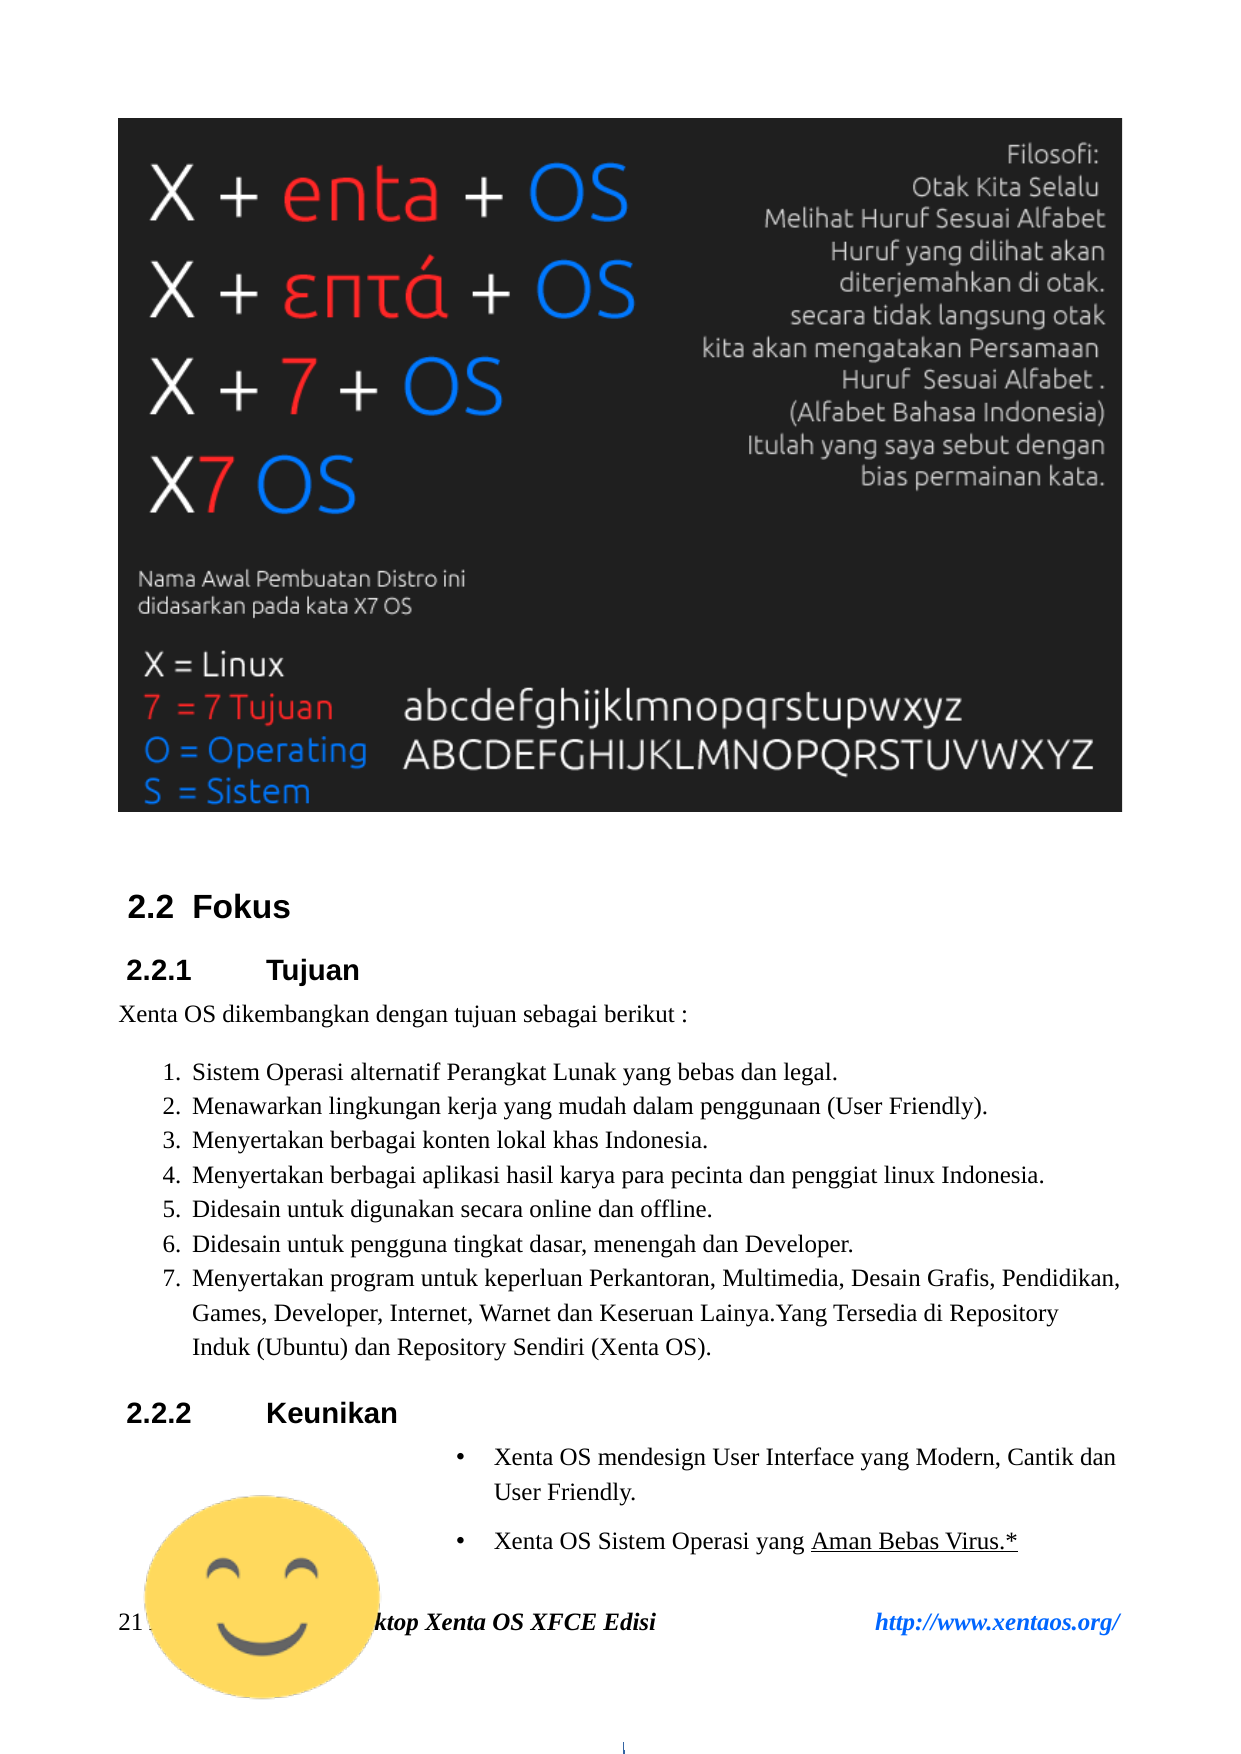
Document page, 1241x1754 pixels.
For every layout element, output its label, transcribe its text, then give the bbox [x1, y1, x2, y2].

list Menyertakan berbagai aplikasi hasil karya para pecinta dan penggiat linux Indonesia. [162, 1160, 1122, 1189]
list Sistem Operasi alternatif Perangkat Lunak yang bebas dan legal. [162, 1057, 1122, 1085]
list Didesain untuk digunakan secara online dan offline. [162, 1194, 1122, 1223]
list Xenta OS mendesign User Interface yang Modern, Cantik dan User Friendly. [419, 1442, 1122, 1506]
subtitle Fokus [118, 887, 1122, 926]
subtitle Tujuan [118, 953, 1122, 987]
list Menawarkan lingkungan kerja yang mudah dalam penggunaan (User Friendly). [162, 1091, 1122, 1120]
list Didesain untuk pengguna tingkat dasar, menengah dan Developer. [162, 1229, 1122, 1258]
list Menyertakan program untuk keperluan Perkantoran, Multimedia, Desain Grafis, Pendidikan, Games, Developer, Internet, Warnet dan Keseruan Lainya.Yang Tersedia di Repository Induk (Ubuntu) dan Repository Sendiri (Xenta OS). [162, 1263, 1122, 1361]
picture [118, 118, 1123, 812]
subtitle Keunikan [118, 1396, 1122, 1430]
picture [106, 1441, 419, 1754]
text Xenta OS dikembangkan dengan tujuan sebagai berikut : [118, 999, 1122, 1028]
list Xenta OS Sistem Operasi yang Aman Bebas Virus.* [419, 1526, 1122, 1555]
list Menyertakan berbagai konten lokal khas Indonesia. [162, 1126, 1122, 1154]
